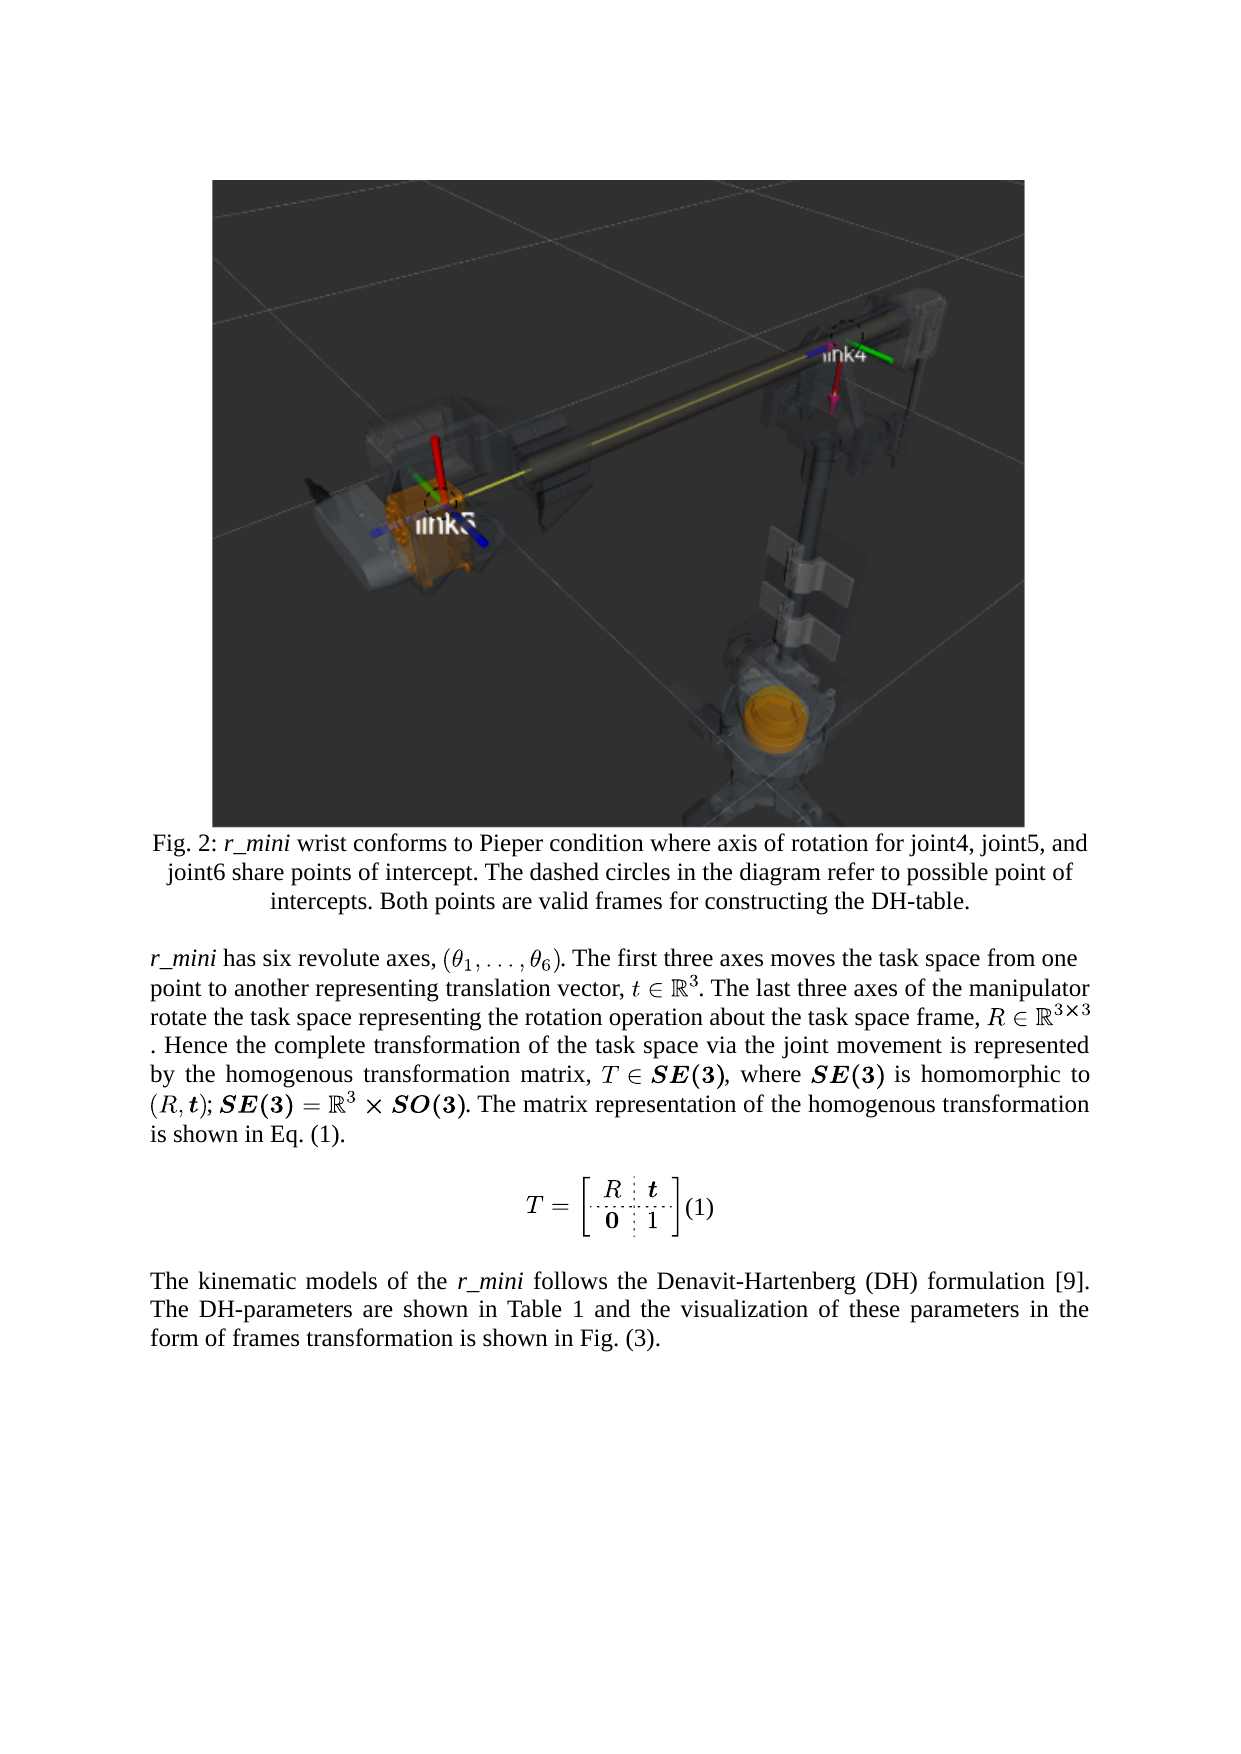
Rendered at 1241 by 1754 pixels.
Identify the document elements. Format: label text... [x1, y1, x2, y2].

text [150, 1176, 583, 1237]
text Fig. 2: r_mini wrist conforms to Pieper condition where axis of rotation for joint4, joint5, and joint6 share points of intercept. The dashed circles in the diagram refer to possible point of intercepts. Both points are valid frames for constructing the DH-table. [150, 828, 1090, 915]
text (1) [679, 1176, 1090, 1237]
picture [212, 180, 1028, 829]
text r_mini has six revolute axes, . The first three axes moves the task space from one [150, 943, 1090, 973]
text point to another representing translation vector, . The last three axes of the manipulator rotate the task space representing the rotation operation about the task space frame, . Hence the complete transformation of the task space via the joint movement is represented by the homogenous transformation matrix, , where is homomorphic to ; . The matrix representation of the homogenous transformation is shown in Eq. (1). [150, 973, 1090, 1148]
text The kinematic models of the r_mini follows the Denavit-Hartenberg (DH) formulation [9]⁠. The DH-parameters are shown in Table 1 and the visualization of these parameters in the form of frames transformation is shown in Fig. (3). [150, 1266, 1090, 1352]
